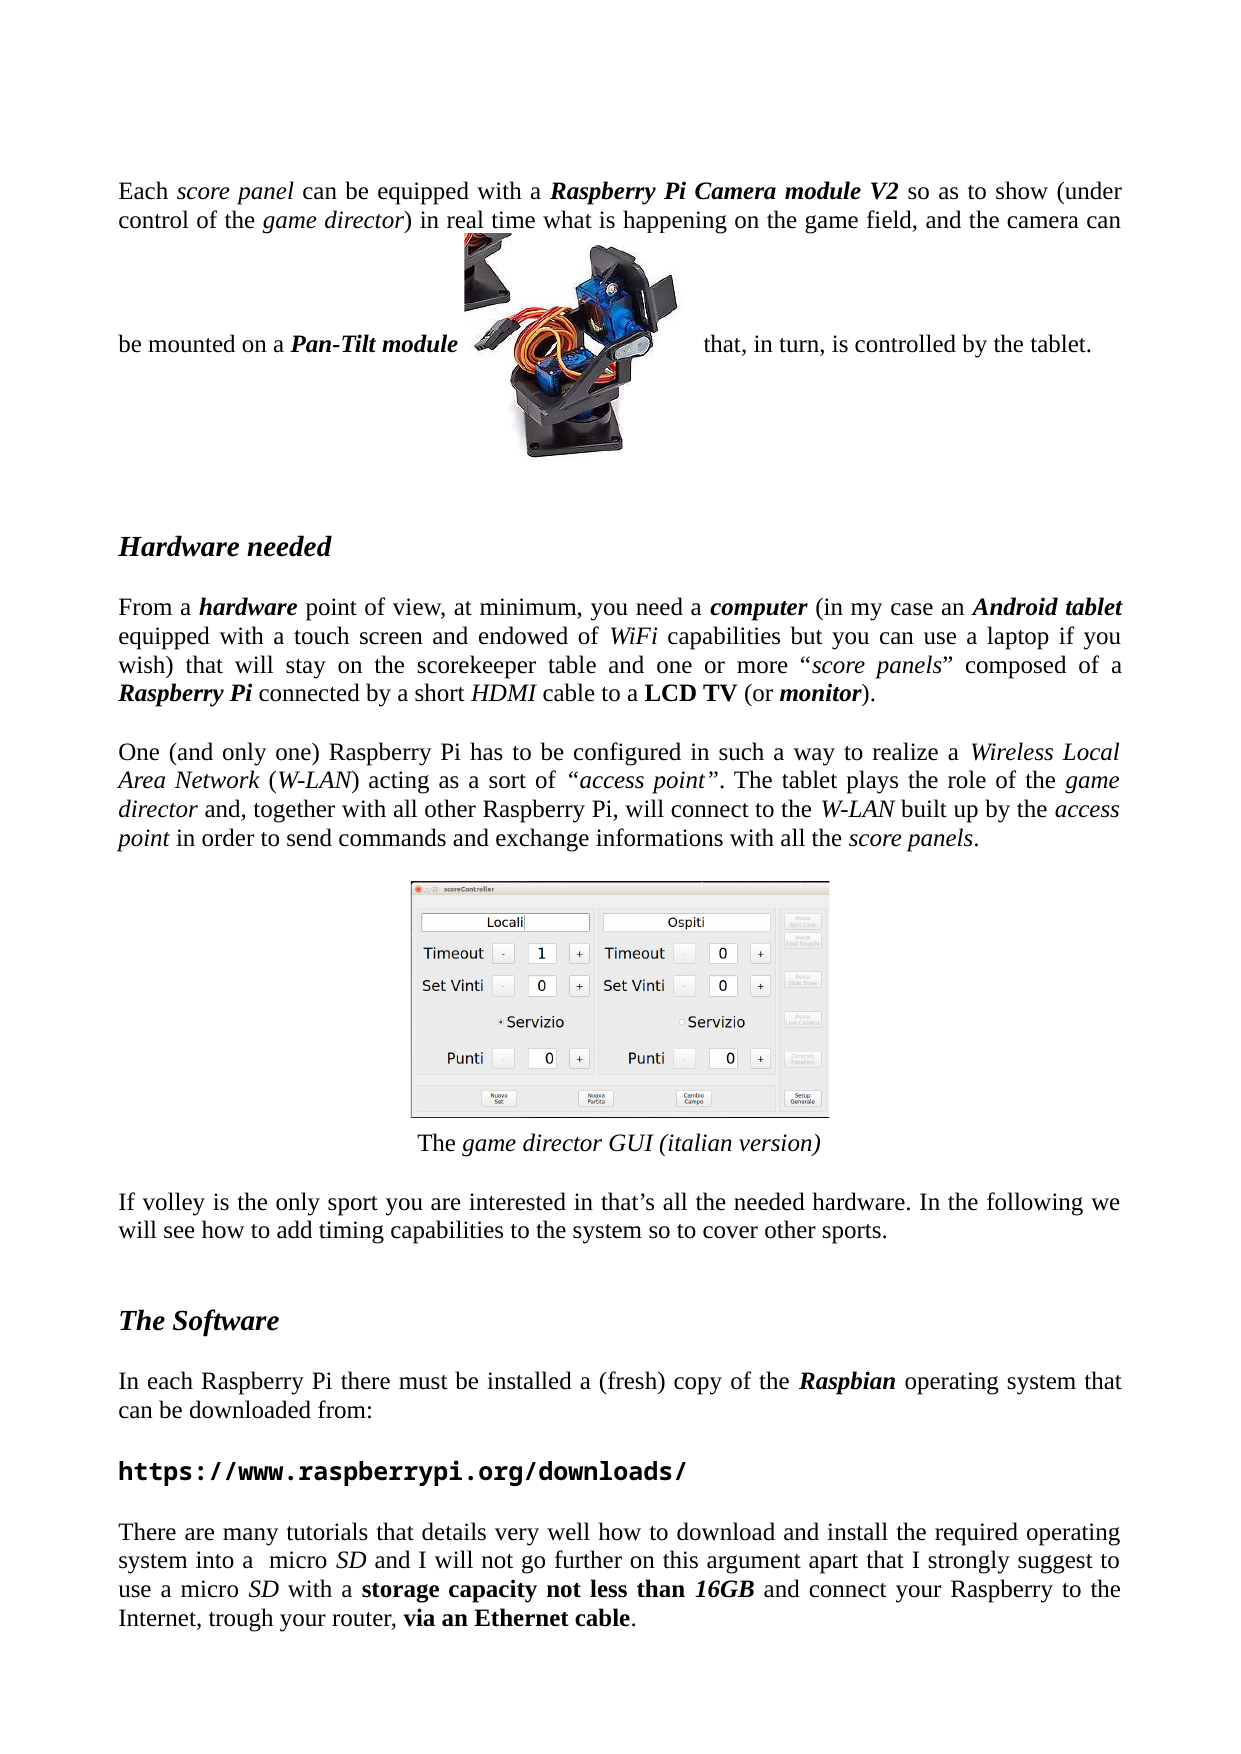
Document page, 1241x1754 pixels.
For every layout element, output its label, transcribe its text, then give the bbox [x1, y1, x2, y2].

picture [464, 233, 698, 471]
text https://www.raspberrypi.org/downloads/ [118, 1453, 1122, 1487]
picture [410, 881, 830, 1118]
text The game director GUI (italian version) [118, 1128, 1122, 1157]
text Hardware needed [118, 529, 1122, 563]
text In each Raspberry Pi there must be installed a (fresh) copy of the Raspbian operating system that can be downloaded from: [118, 1366, 1122, 1424]
text Each score panel can be equipped with a Raspberry Pi Camera module V2 so as to show (under control of the game director) in real time what is happening on the game field, and the camera can be mounted on a Pan-Tilt module that, in turn, is controlled by the tablet. [118, 176, 1122, 470]
text The Software [118, 1303, 1122, 1337]
text One (and only one) Raspberry Pi has to be configured in such a way to realize a Wireless Local Area Network (W-LAN) acting as a sort of “access point”. The tablet plays the role of the game director and, together with all other Raspberry Pi, will connect to the W-LAN built up by the access point in order to send commands and exchange informations with all the score panels. [118, 737, 1122, 852]
text There are many tutorials that details very well how to download and install the required operating system into a micro SD and I will not go further on this argument apart that I strongly suggest to use a micro SD with a storage capacity not less than 16GB and connect your Raspberry to the Internet, trough your router, via an Ethernet cable. [118, 1517, 1122, 1632]
text From a hardware point of view, at minimum, you need a computer (in my case an Android tablet equipped with a touch screen and endowed of WiFi capabilities but you can use a laptop if you wish) that will stay on the scorekeeper table and one or more “score panels” composed of a Raspberry Pi connected by a short HDMI cable to a LCD TV (or monitor). [118, 592, 1122, 707]
text If volley is the only sport you are interested in that’s all the needed hardware. In the following we will see how to add timing capabilities to the system so to cover other sports. [118, 1187, 1122, 1244]
